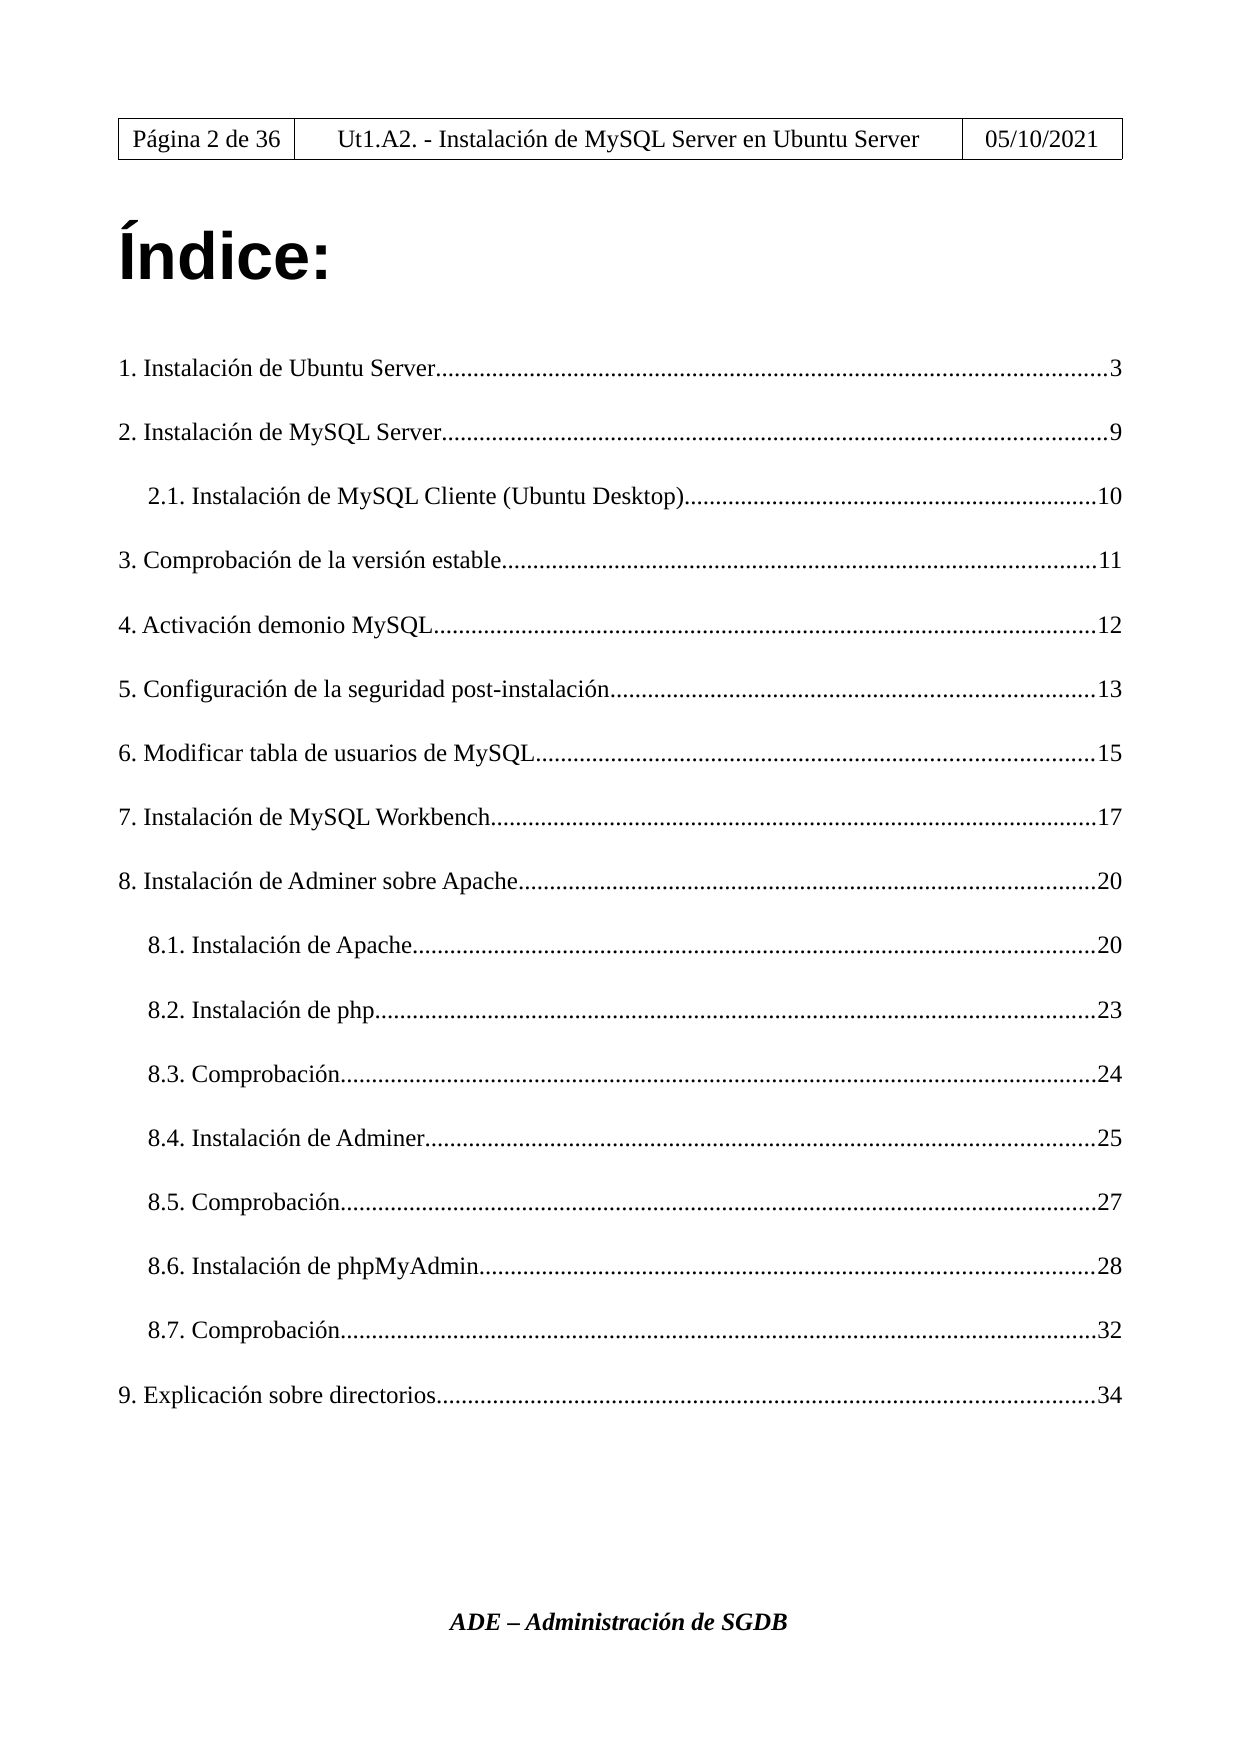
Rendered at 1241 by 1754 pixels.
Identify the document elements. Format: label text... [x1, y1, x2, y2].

text 2. Instalación de MySQL Server 9 [118, 417, 1122, 446]
text 6. Modificar tabla de usuarios de MySQL 15 [118, 738, 1122, 767]
text 8.6. Instalación de phpMyAdmin 28 [148, 1251, 1122, 1280]
text 9. Explicación sobre directorios 34 [118, 1380, 1122, 1408]
text 8.5. Comprobación 27 [148, 1187, 1122, 1216]
text 3. Comprobación de la versión estable 11 [118, 546, 1122, 574]
text 8.1. Instalación de Apache 20 [148, 931, 1122, 959]
text 8. Instalación de Adminer sobre Apache 20 [118, 866, 1122, 895]
subtitle Índice: [118, 217, 1122, 293]
text 2.1. Instalación de MySQL Cliente (Ubuntu Desktop) 10 [148, 481, 1122, 510]
text 4. Activación demonio MySQL 12 [118, 610, 1122, 638]
text 8.2. Instalación de php 23 [148, 995, 1122, 1023]
text 8.7. Comprobación 32 [148, 1316, 1122, 1344]
text 8.3. Comprobación 24 [148, 1059, 1122, 1088]
text 8.4. Instalación de Adminer 25 [148, 1123, 1122, 1152]
text 1. Instalación de Ubuntu Server 3 [118, 353, 1122, 382]
text 5. Configuración de la seguridad post-instalación 13 [118, 674, 1122, 703]
text 7. Instalación de MySQL Workbench 17 [118, 802, 1122, 831]
